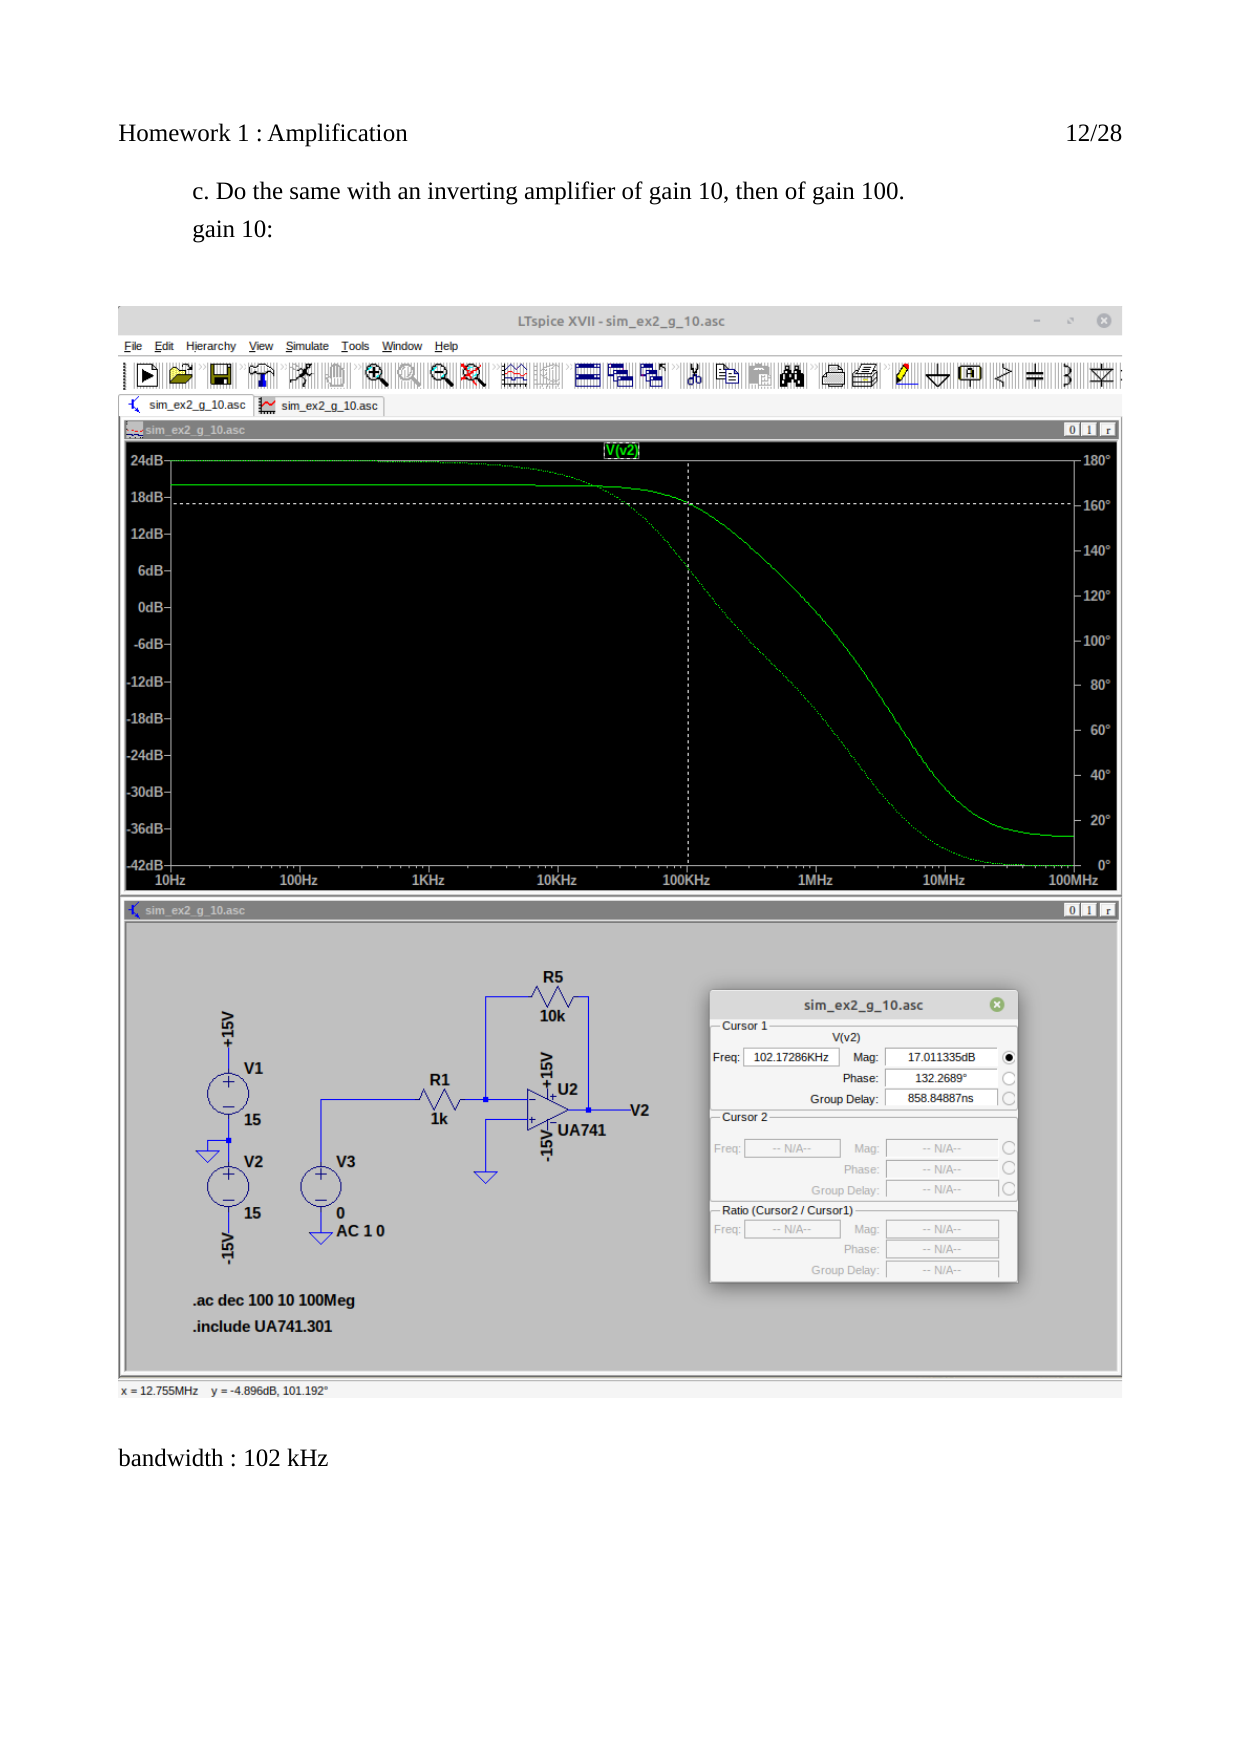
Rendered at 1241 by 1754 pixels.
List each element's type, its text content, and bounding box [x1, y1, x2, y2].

text c. Do the same with an inverting amplifier of gain 10, then of gain 100. [118, 176, 1122, 205]
text gain 10: [118, 214, 1122, 242]
picture [118, 306, 1123, 1398]
text bandwidth : 102 kHz [118, 1443, 1122, 1472]
